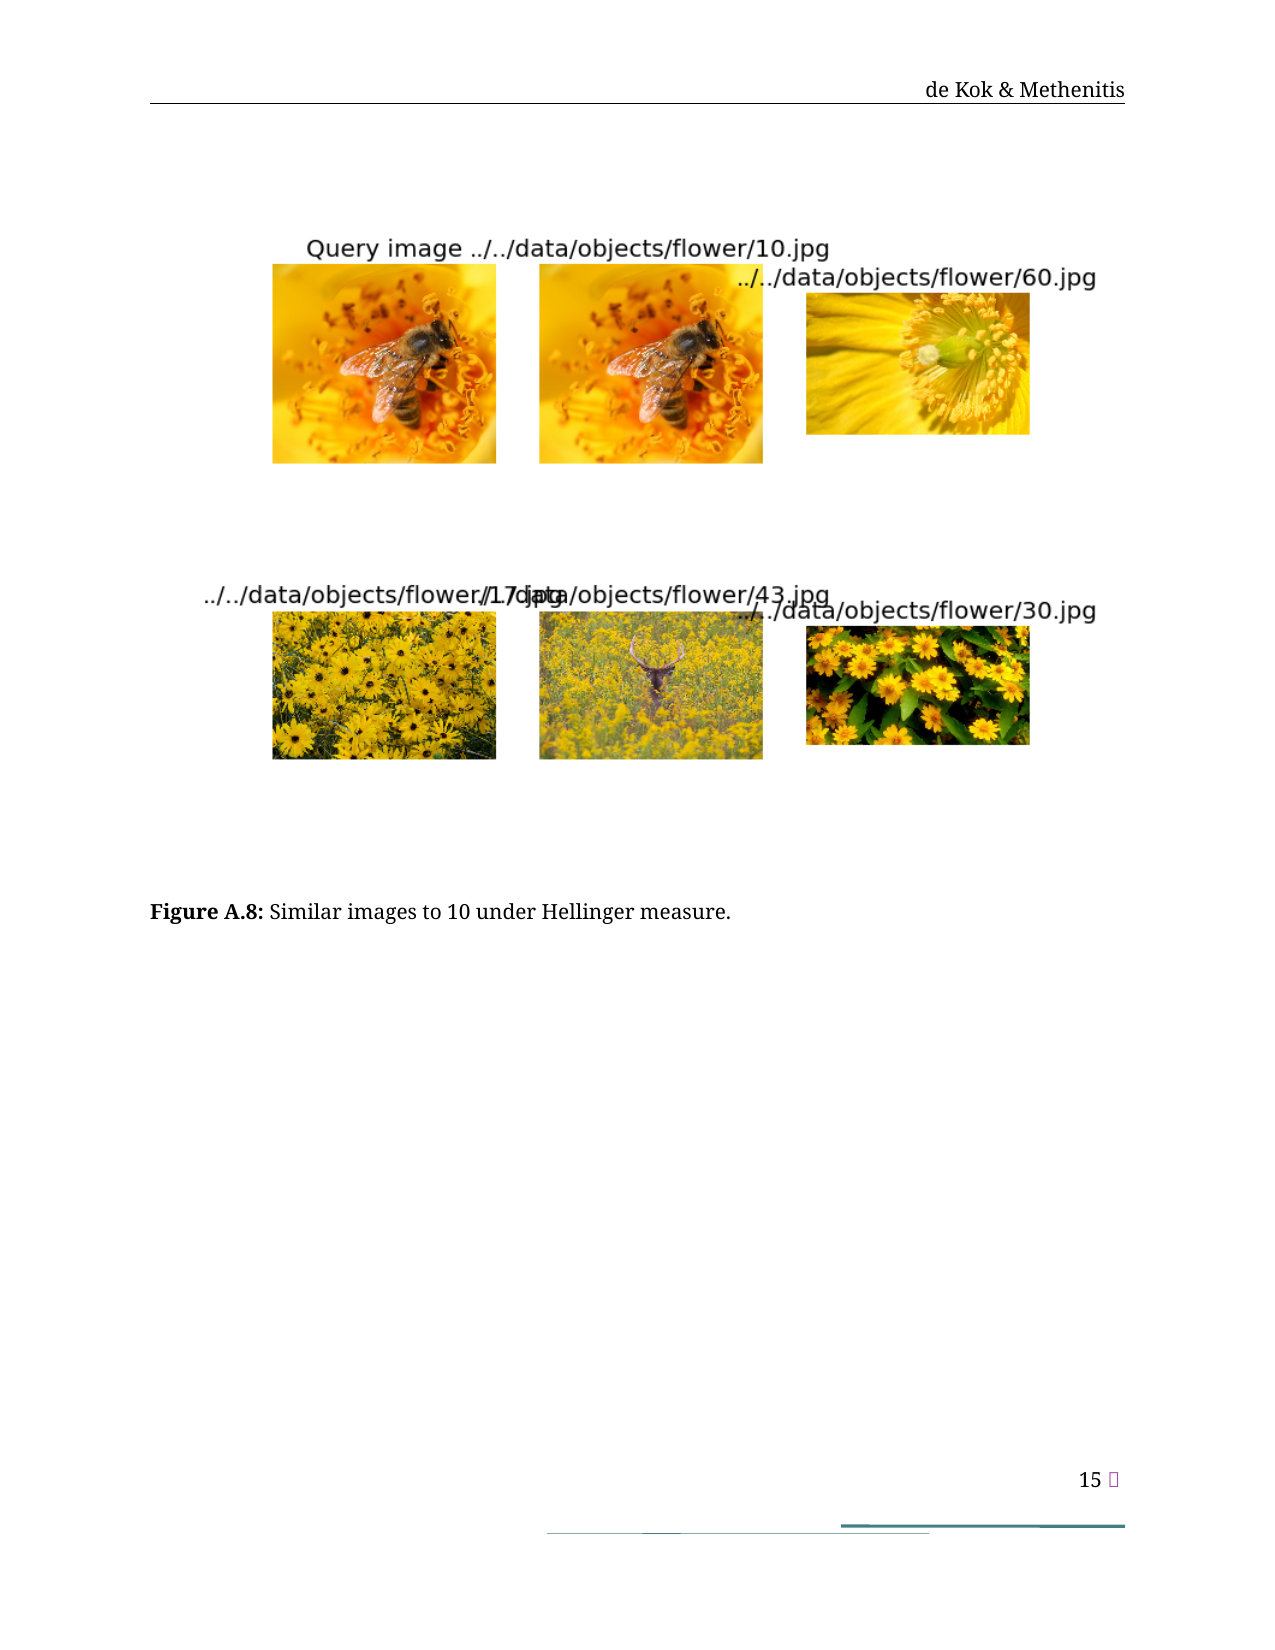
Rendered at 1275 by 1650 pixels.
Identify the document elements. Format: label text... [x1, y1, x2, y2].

picture [150, 157, 1125, 893]
text Figure A.8: Similar images to 10 under Hellinger measure. [150, 893, 1125, 925]
